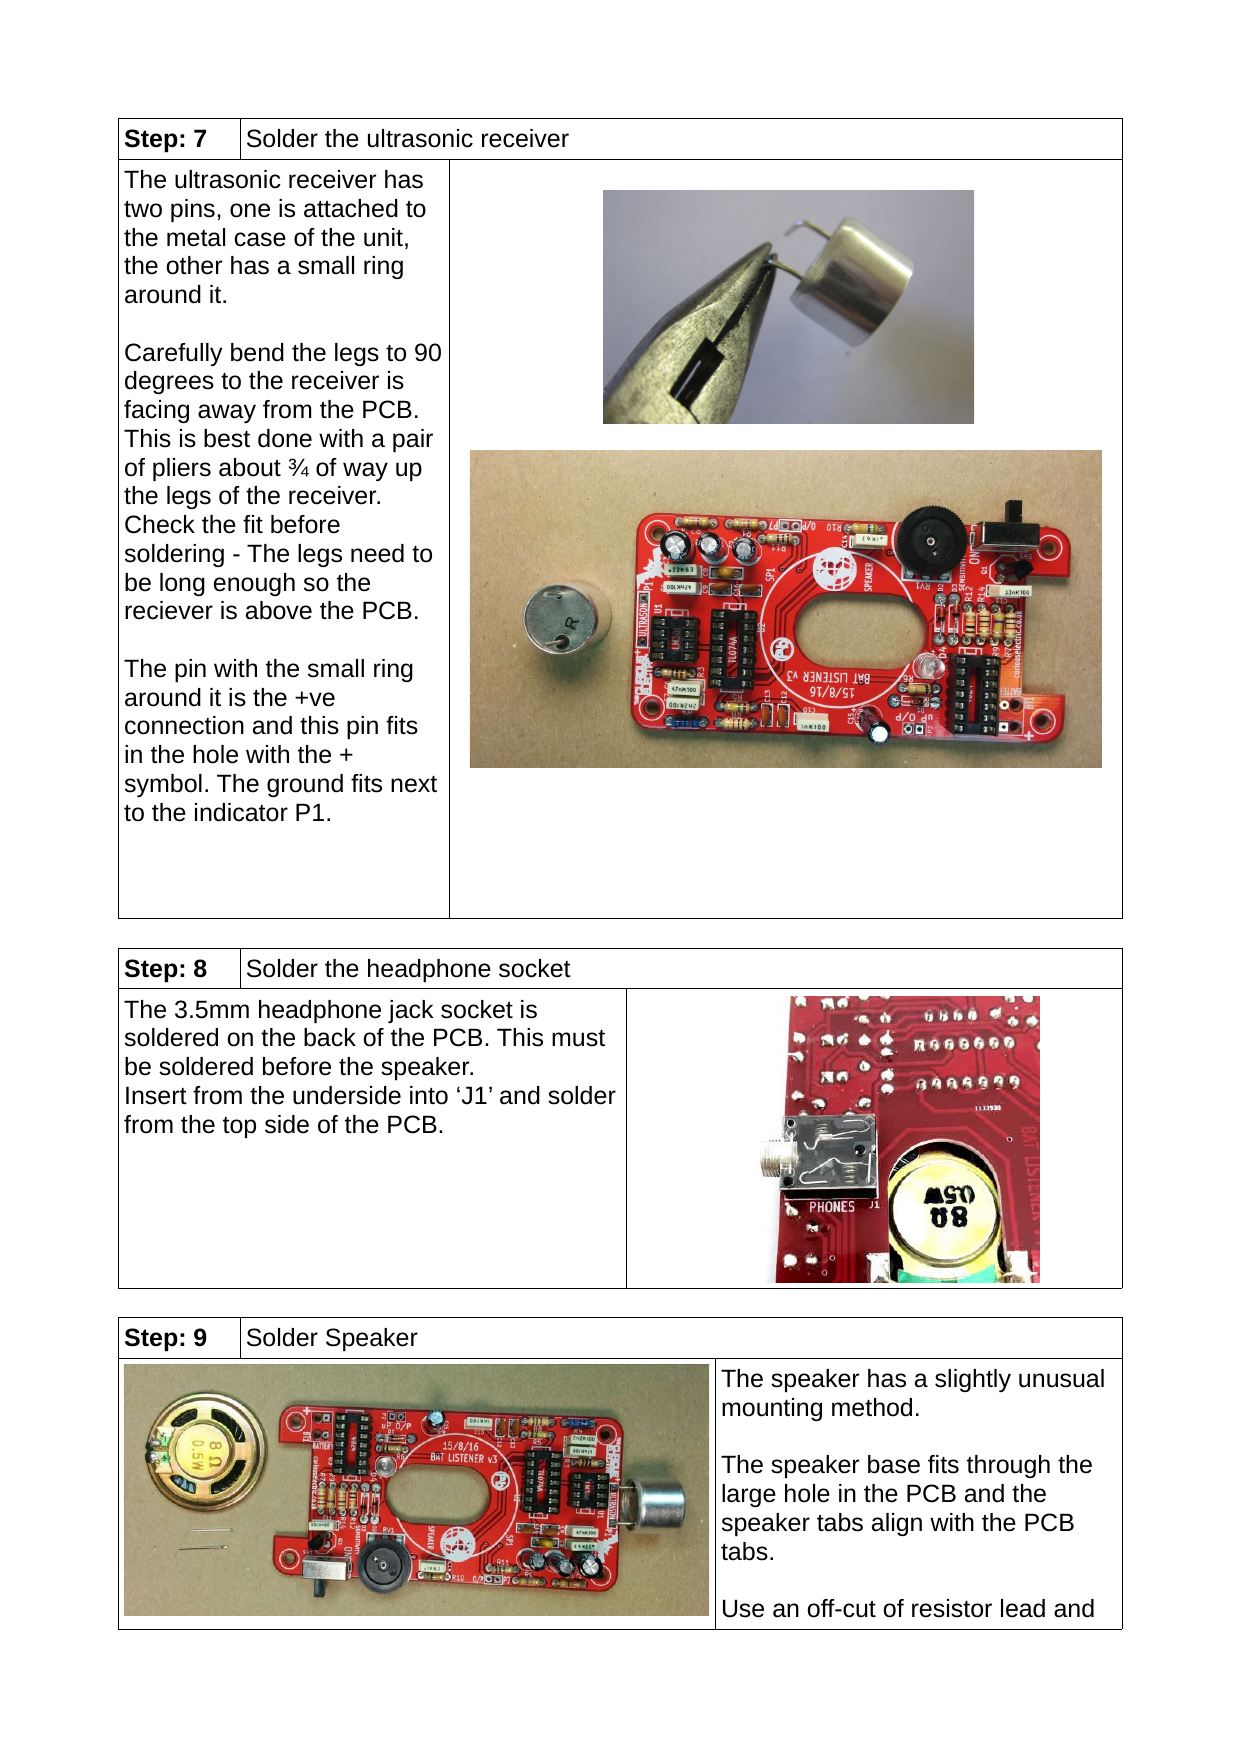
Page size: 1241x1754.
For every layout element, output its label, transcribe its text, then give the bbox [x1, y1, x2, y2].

table_header Step: 7 [119, 119, 240, 159]
picture [469, 450, 1102, 768]
picture [123, 1364, 710, 1616]
table_header Solder the headphone socket [241, 949, 1122, 988]
table_cell [119, 1359, 715, 1628]
picture [698, 996, 1040, 1283]
table_cell [627, 989, 1122, 1288]
table_header Solder Speaker [241, 1318, 1122, 1358]
picture [603, 190, 975, 424]
table_cell The speaker has a slightly unusual mounting method. The speaker base fits through the large hole in the PCB and the speaker tabs align with the PCB tabs. Use an off-cut of resistor lead and [716, 1359, 1122, 1628]
table_header Step: 9 [119, 1318, 240, 1358]
table_cell [450, 160, 1122, 918]
table_header Solder the ultrasonic receiver [241, 119, 1122, 159]
table_header Step: 8 [119, 949, 240, 988]
table_cell The 3.5mm headphone jack socket is soldered on the back of the PCB. This must be soldered before the speaker. Insert from the underside into ‘J1’ and solder from the top side of the PCB. [119, 989, 626, 1288]
table_cell The ultrasonic receiver has two pins, one is attached to the metal case of the unit, the other has a small ring around it. Carefully bend the legs to 90 degrees to the receiver is facing away from the PCB. This is best done with a pair of pliers about ¾ of way up the legs of the receiver. Check the fit before soldering - The legs need to be long enough so the reciever is above the PCB. The pin with the small ring around it is the +ve connection and this pin fits in the hole with the + symbol. The ground fits next to the indicator P1. [119, 160, 449, 918]
